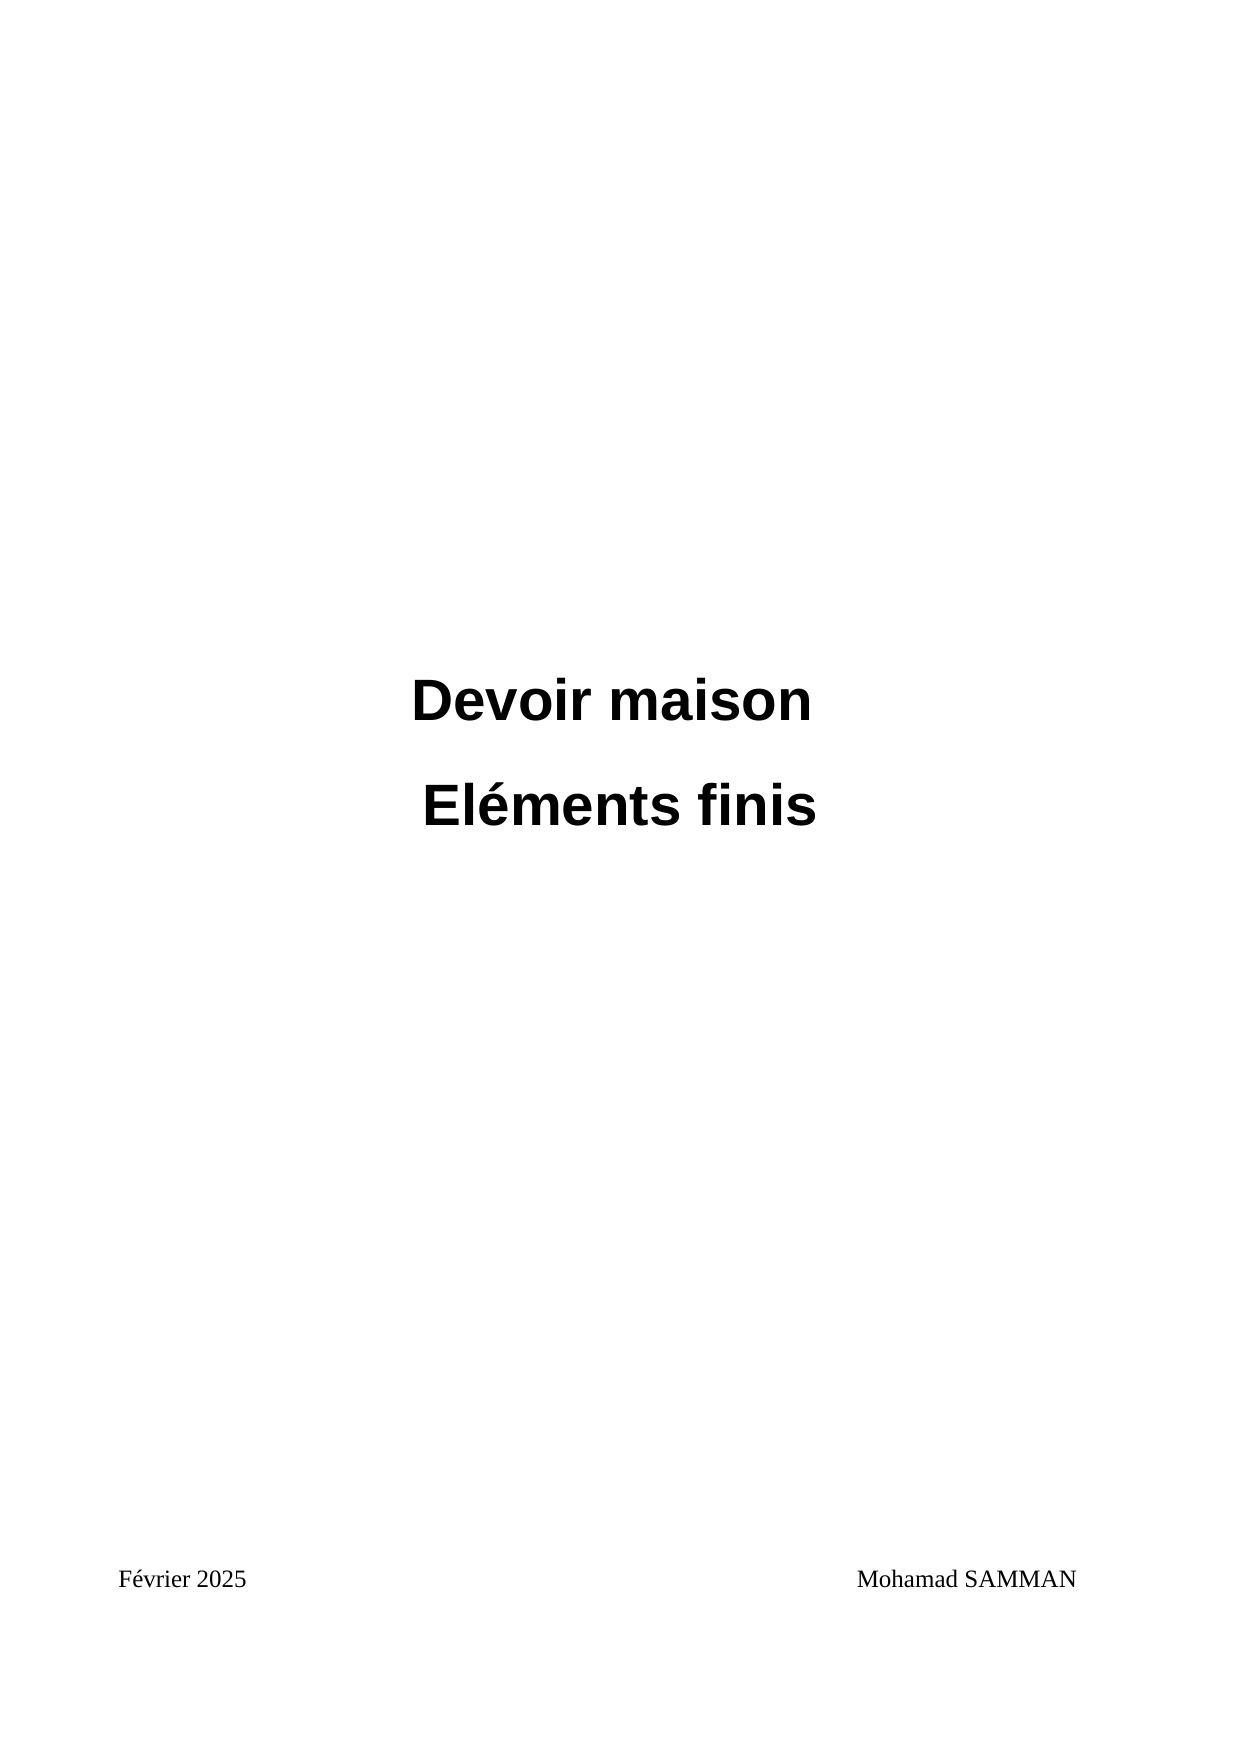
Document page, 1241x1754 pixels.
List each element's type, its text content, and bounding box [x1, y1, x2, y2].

title Eléments finis [118, 771, 1122, 838]
title Devoir maison [118, 666, 1122, 733]
text Février 2025 Mohamad SAMMAN [118, 1564, 1122, 1593]
